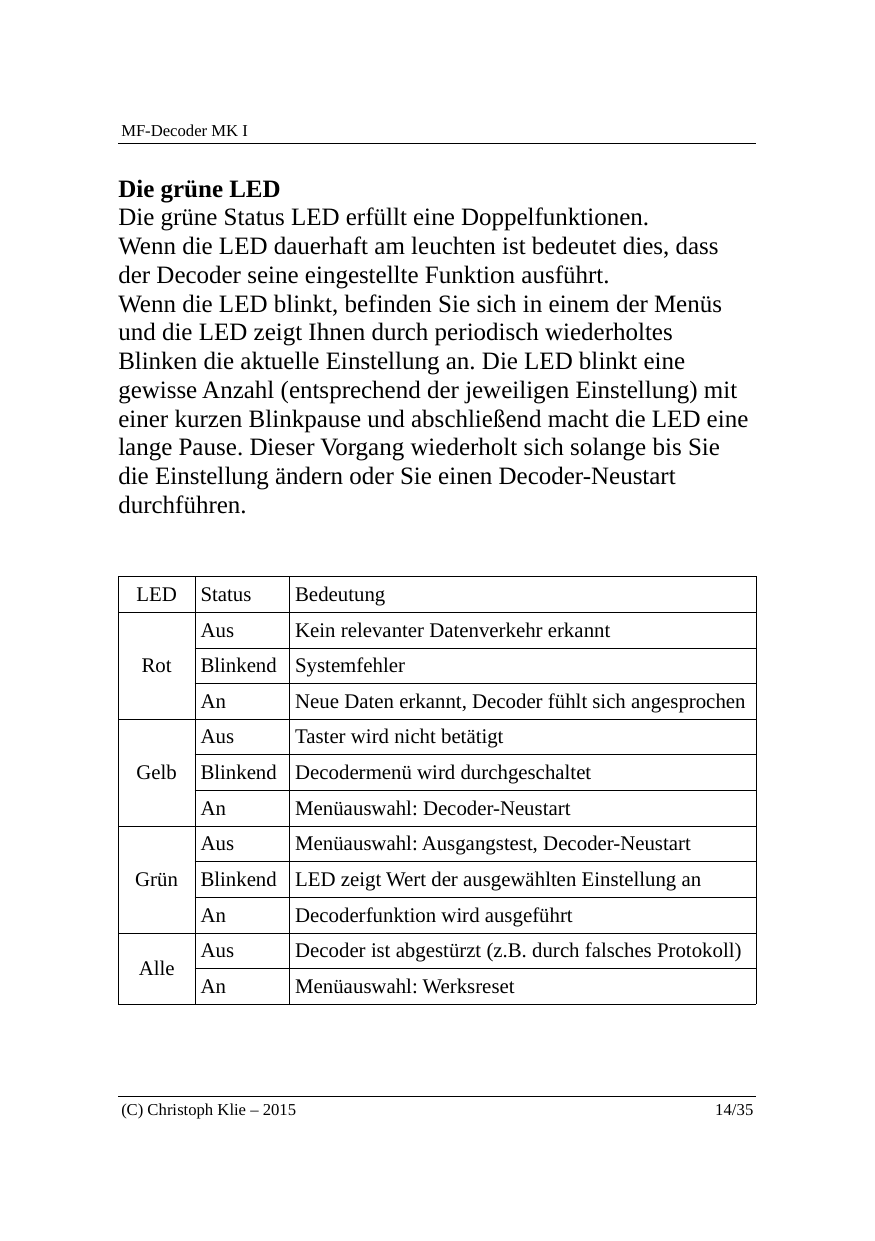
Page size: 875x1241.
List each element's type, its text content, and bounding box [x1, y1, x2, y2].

table_cell Aus [196, 827, 289, 861]
table_cell Alle [119, 934, 195, 1004]
table_cell Decoder ist abgestürzt (z.B. durch falsches Protokoll) [290, 934, 756, 968]
table_header Status [196, 577, 289, 612]
table_cell Menüauswahl: Werksreset [290, 969, 756, 1004]
text Wenn die LED dauerhaft am leuchten ist bedeutet dies, dass der Decoder seine eingestellte Funktion ausführt. [118, 231, 756, 289]
table_cell Taster wird nicht betätigt [290, 720, 756, 754]
table_header LED [119, 577, 195, 612]
table_cell Decoderfunktion wird ausgeführt [290, 898, 756, 932]
table_cell Aus [196, 720, 289, 754]
table_cell Menüauswahl: Ausgangstest, Decoder-Neustart [290, 827, 756, 861]
table_cell Aus [196, 934, 289, 968]
table_cell Blinkend [196, 649, 289, 683]
table_cell Kein relevanter Datenverkehr erkannt [290, 613, 756, 647]
table_cell Systemfehler [290, 649, 756, 683]
table_cell Blinkend [196, 862, 289, 897]
table_cell Rot [119, 613, 195, 719]
table_cell An [196, 791, 289, 826]
table_cell Blinkend [196, 755, 289, 790]
text Die grüne LED [118, 174, 756, 202]
table_cell Grün [119, 827, 195, 932]
table_cell Decodermenü wird durchgeschaltet [290, 755, 756, 790]
table_cell Aus [196, 613, 289, 647]
text Wenn die LED blinkt, befinden Sie sich in einem der Menüs und die LED zeigt Ihnen durch periodisch wiederholtes Blinken die aktuelle Einstellung an. Die LED blinkt eine gewisse Anzahl (entsprechend der jeweiligen Einstellung) mit einer kurzen Blinkpause und abschließend macht die LED eine lange Pause. Dieser Vorgang wiederholt sich solange bis Sie die Einstellung ändern oder Sie einen Decoder-Neustart durchführen. [118, 289, 756, 519]
table_cell Menüauswahl: Decoder-Neustart [290, 791, 756, 826]
table_cell Gelb [119, 720, 195, 826]
table_cell An [196, 898, 289, 932]
table_header Bedeutung [290, 577, 756, 612]
table_cell Neue Daten erkannt, Decoder fühlt sich angesprochen [290, 684, 756, 719]
text Die grüne Status LED erfüllt eine Doppelfunktionen. [118, 202, 756, 231]
table_cell An [196, 684, 289, 719]
table_cell An [196, 969, 289, 1004]
table_cell LED zeigt Wert der ausgewählten Einstellung an [290, 862, 756, 897]
